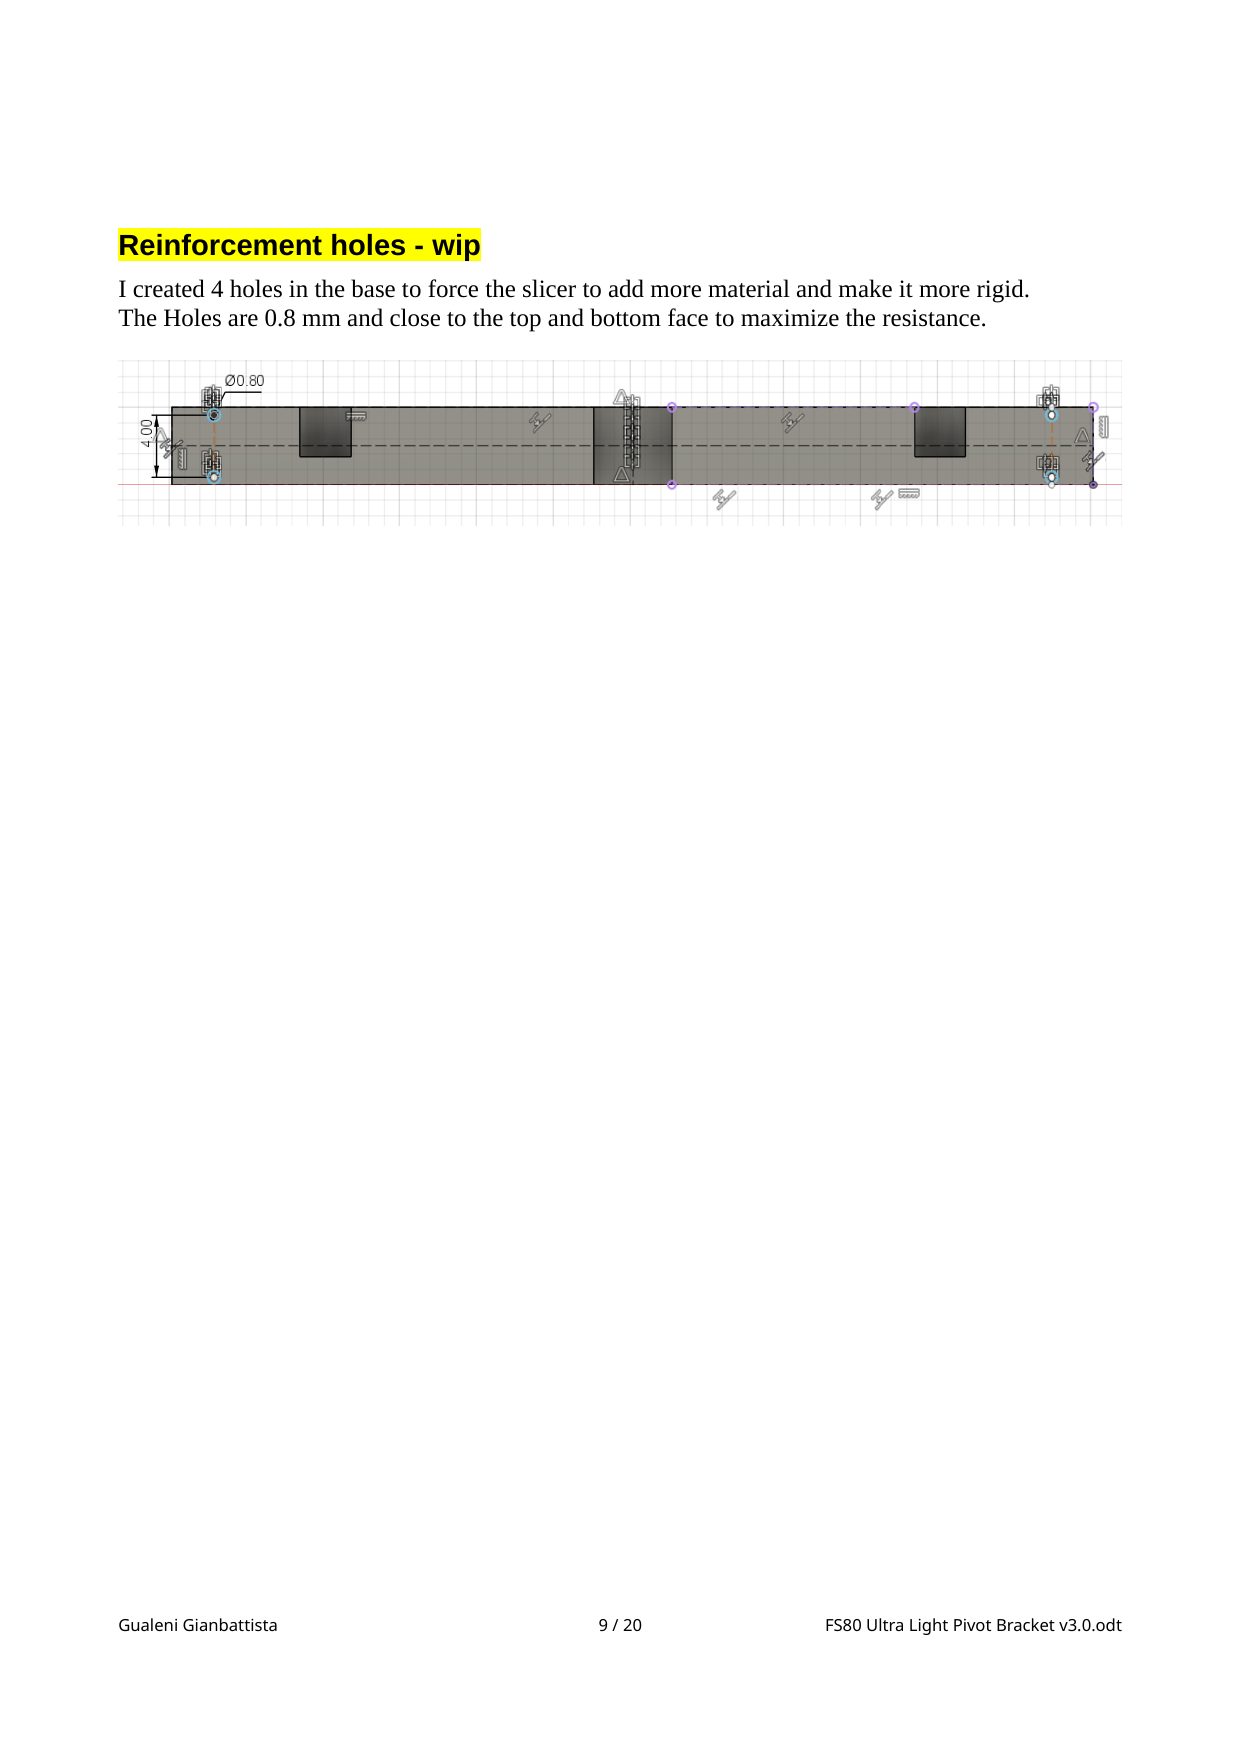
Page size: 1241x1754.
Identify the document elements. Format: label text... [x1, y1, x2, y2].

picture [118, 360, 1123, 526]
subtitle Reinforcement holes - wip [118, 228, 1122, 261]
text I created 4 holes in the base to force the slicer to add more material and make it more rigid. [118, 274, 1122, 303]
text The Holes are 0.8 mm and close to the top and bottom face to maximize the resistance. [118, 303, 1122, 331]
